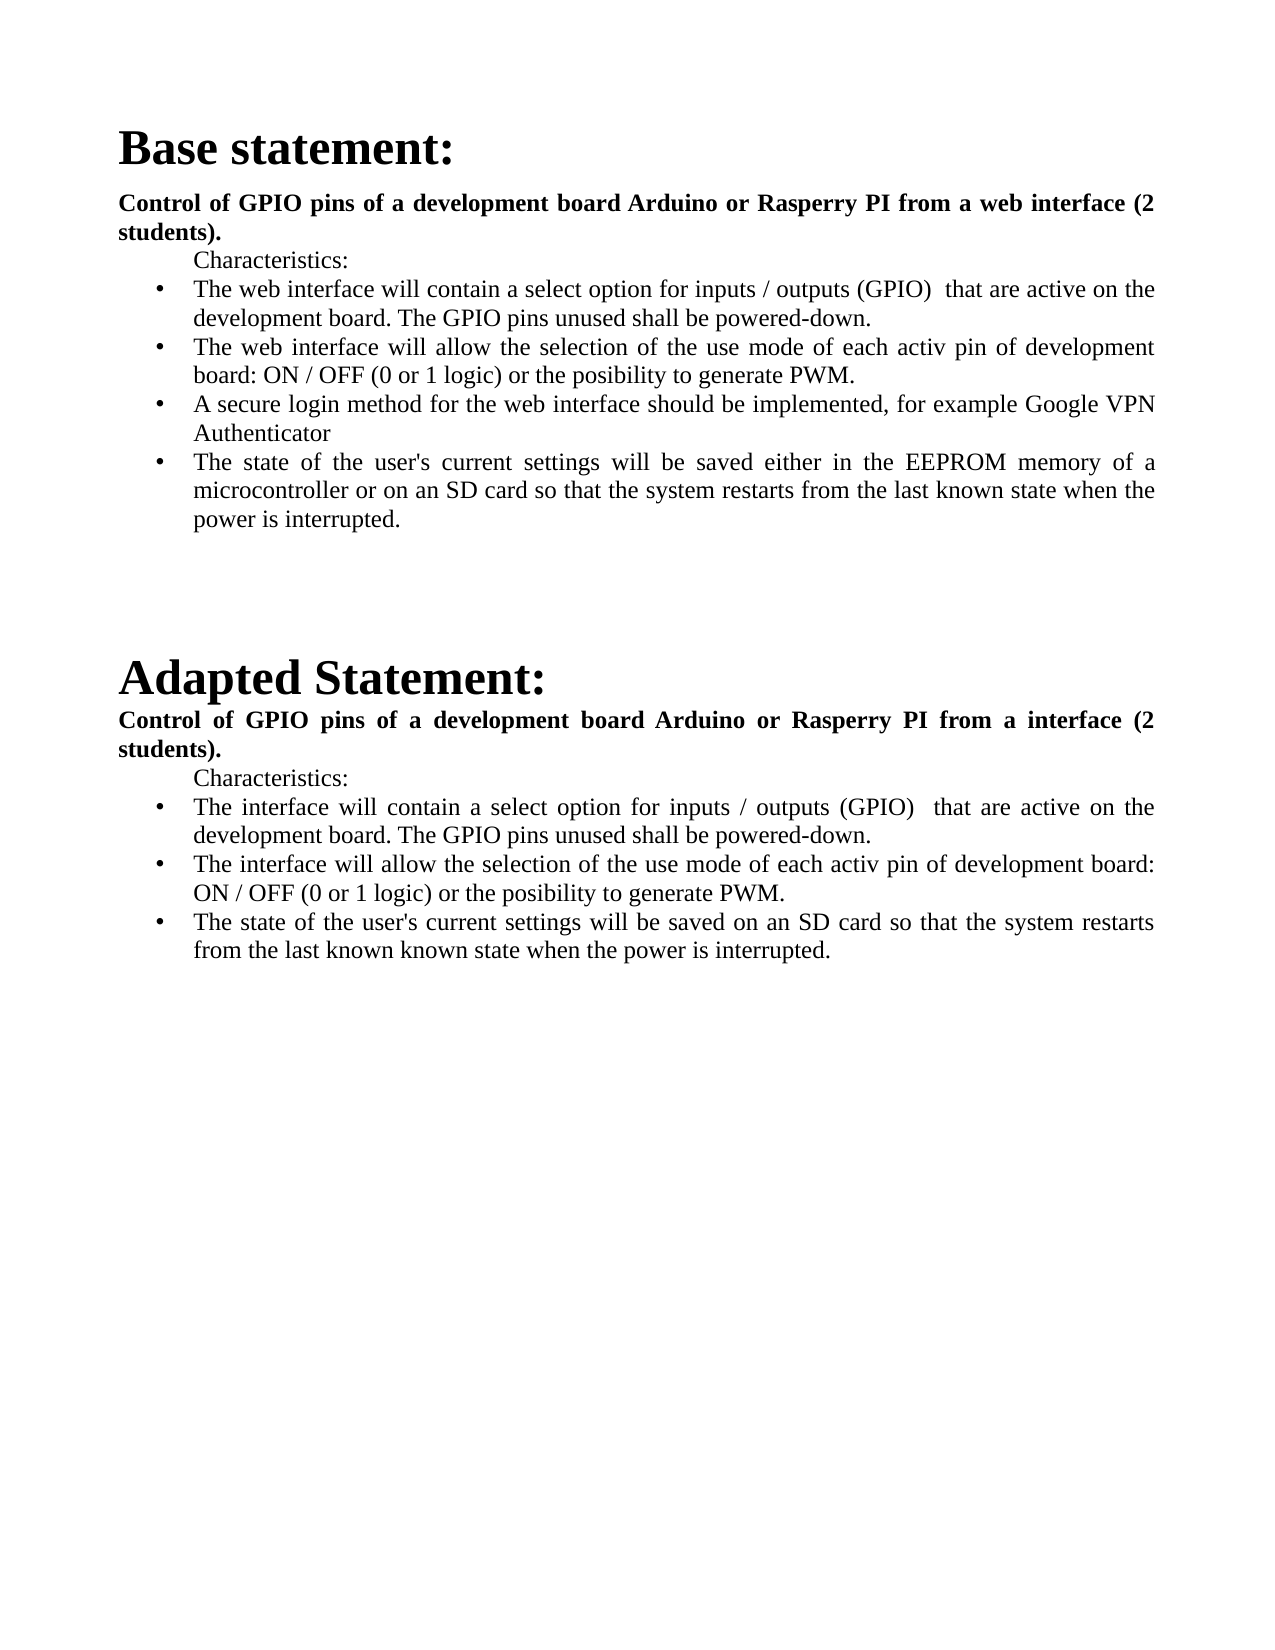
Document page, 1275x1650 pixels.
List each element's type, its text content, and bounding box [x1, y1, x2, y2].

text Characteristics: [118, 246, 1157, 274]
list The interface will contain a select option for inputs / outputs (GPIO) that are active on the development board. The GPIO pins unused shall be powered-down. [156, 792, 1157, 849]
list A secure login method for the web interface should be implemented, for example Google VPN Authenticator [156, 389, 1157, 447]
list The interface will allow the selection of the use mode of each activ pin of development board: ON / OFF (0 or 1 logic) or the posibility to generate PWM. [156, 849, 1157, 907]
text Adapted Statement: [118, 648, 1157, 706]
text Control of GPIO pins of a development board Arduino or Rasperry PI from a interface (2 students). [118, 706, 1157, 763]
list The web interface will allow the selection of the use mode of each activ pin of development board: ON / OFF (0 or 1 logic) or the posibility to generate PWM. [156, 332, 1157, 389]
list The state of the user's current settings will be saved on an SD card so that the system restarts from the last known known state when the power is interrupted. [156, 907, 1157, 964]
list The web interface will contain a select option for inputs / outputs (GPIO) that are active on the development board. The GPIO pins unused shall be powered-down. [156, 274, 1157, 332]
list The state of the user's current settings will be saved either in the EEPROM memory of a microcontroller or on an SD card so that the system restarts from the last known state when the power is interrupted. [156, 447, 1157, 533]
text Characteristics: [118, 763, 1157, 792]
text Control of GPIO pins of a development board Arduino or Rasperry PI from a web interface (2 students). [118, 188, 1157, 246]
subtitle Base statement: [118, 118, 1157, 176]
